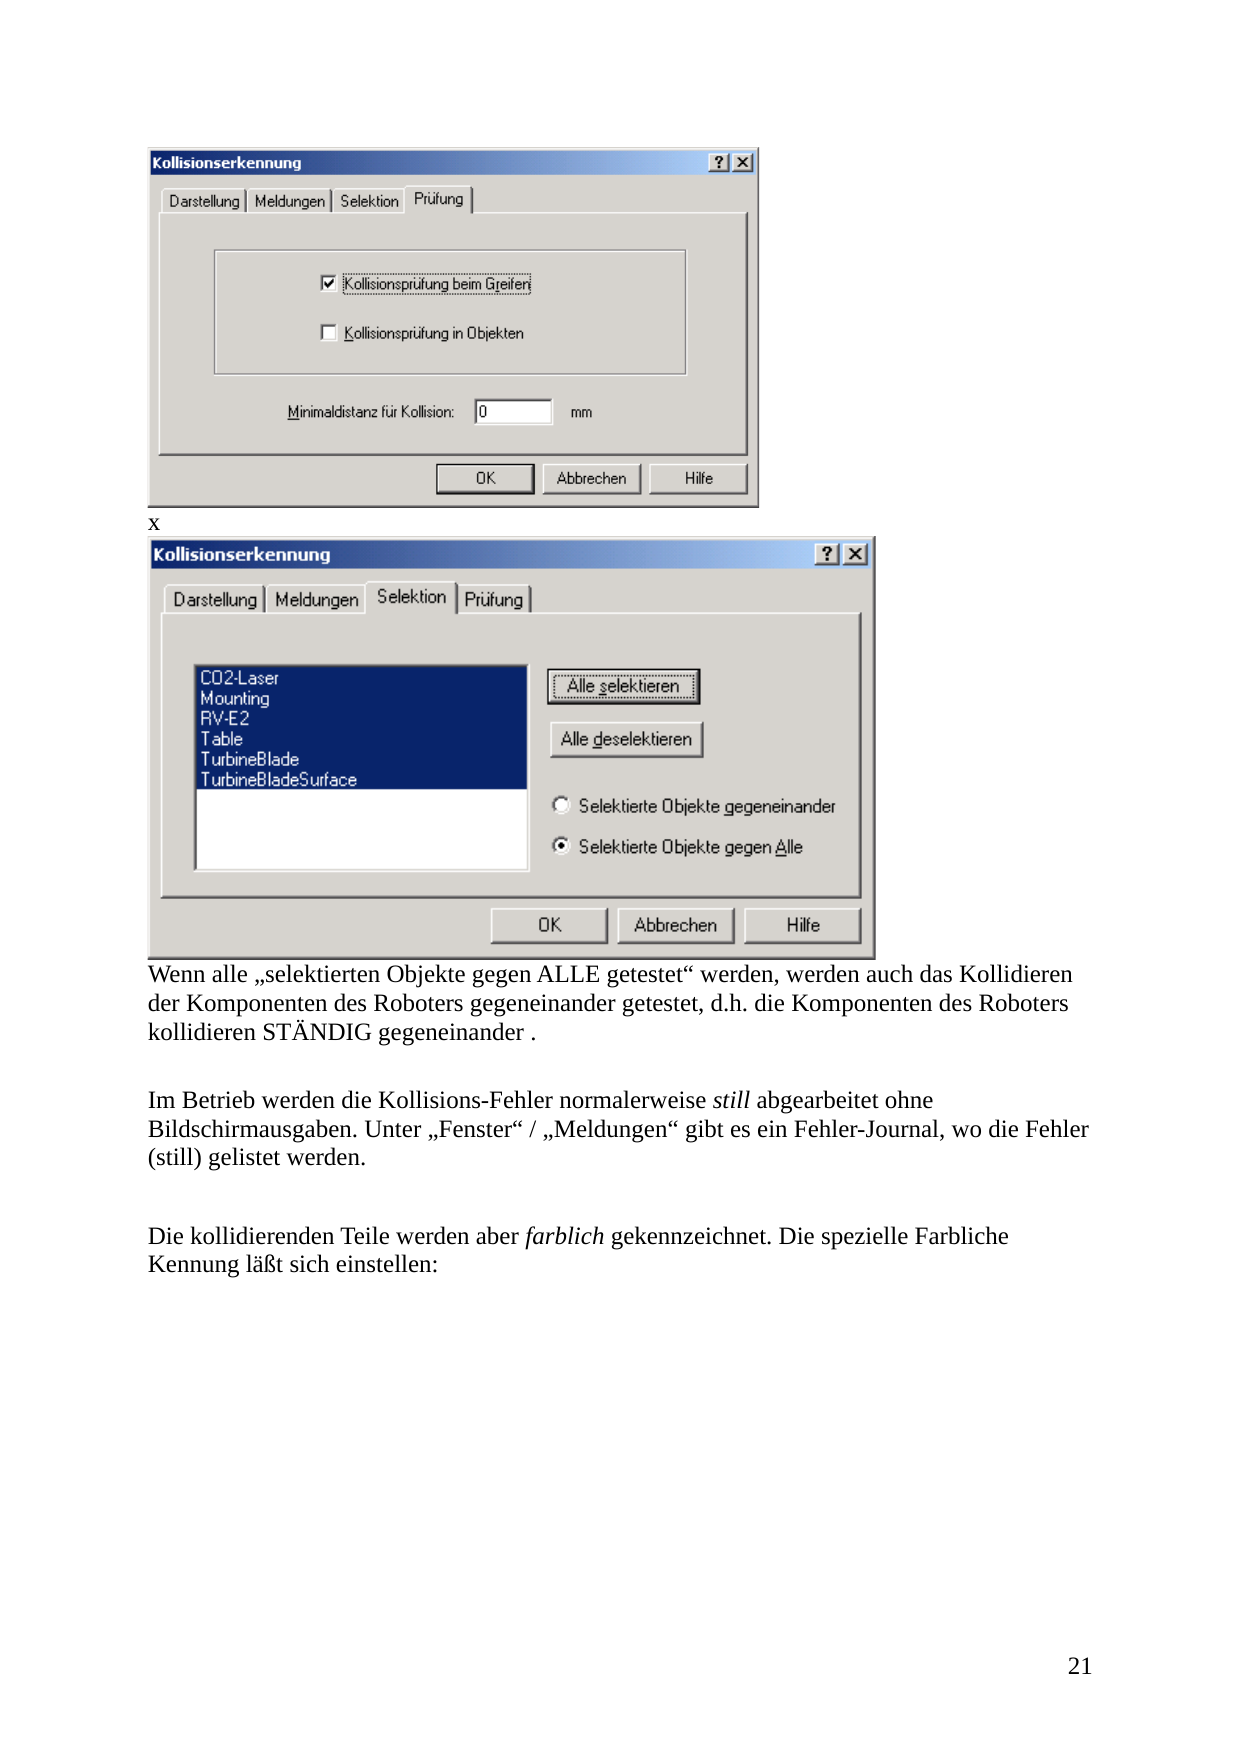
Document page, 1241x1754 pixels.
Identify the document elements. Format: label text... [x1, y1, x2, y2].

text Wenn alle „selektierten Objekte gegen ALLE getestet“ werden, werden auch das Kollidieren der Komponenten des Roboters gegeneinander getestet, d.h. die Komponenten des Roboters kollidieren STÄNDIG gegeneinander . [148, 959, 1093, 1046]
text Im Betrieb werden die Kollisions-Fehler normalerweise still abgearbeitet ohne Bildschirmausgaben. Unter „Fenster“ / „Meldungen“ gibt es ein Fehler-Journal, wo die Fehler (still) gelistet werden. [148, 1085, 1093, 1171]
text x [148, 507, 1093, 536]
picture [147, 536, 876, 960]
text Die kollidierenden Teile werden aber farblich gekennzeichnet. Die spezielle Farbliche Kennung läßt sich einstellen: [148, 1221, 1093, 1278]
picture [147, 147, 760, 508]
